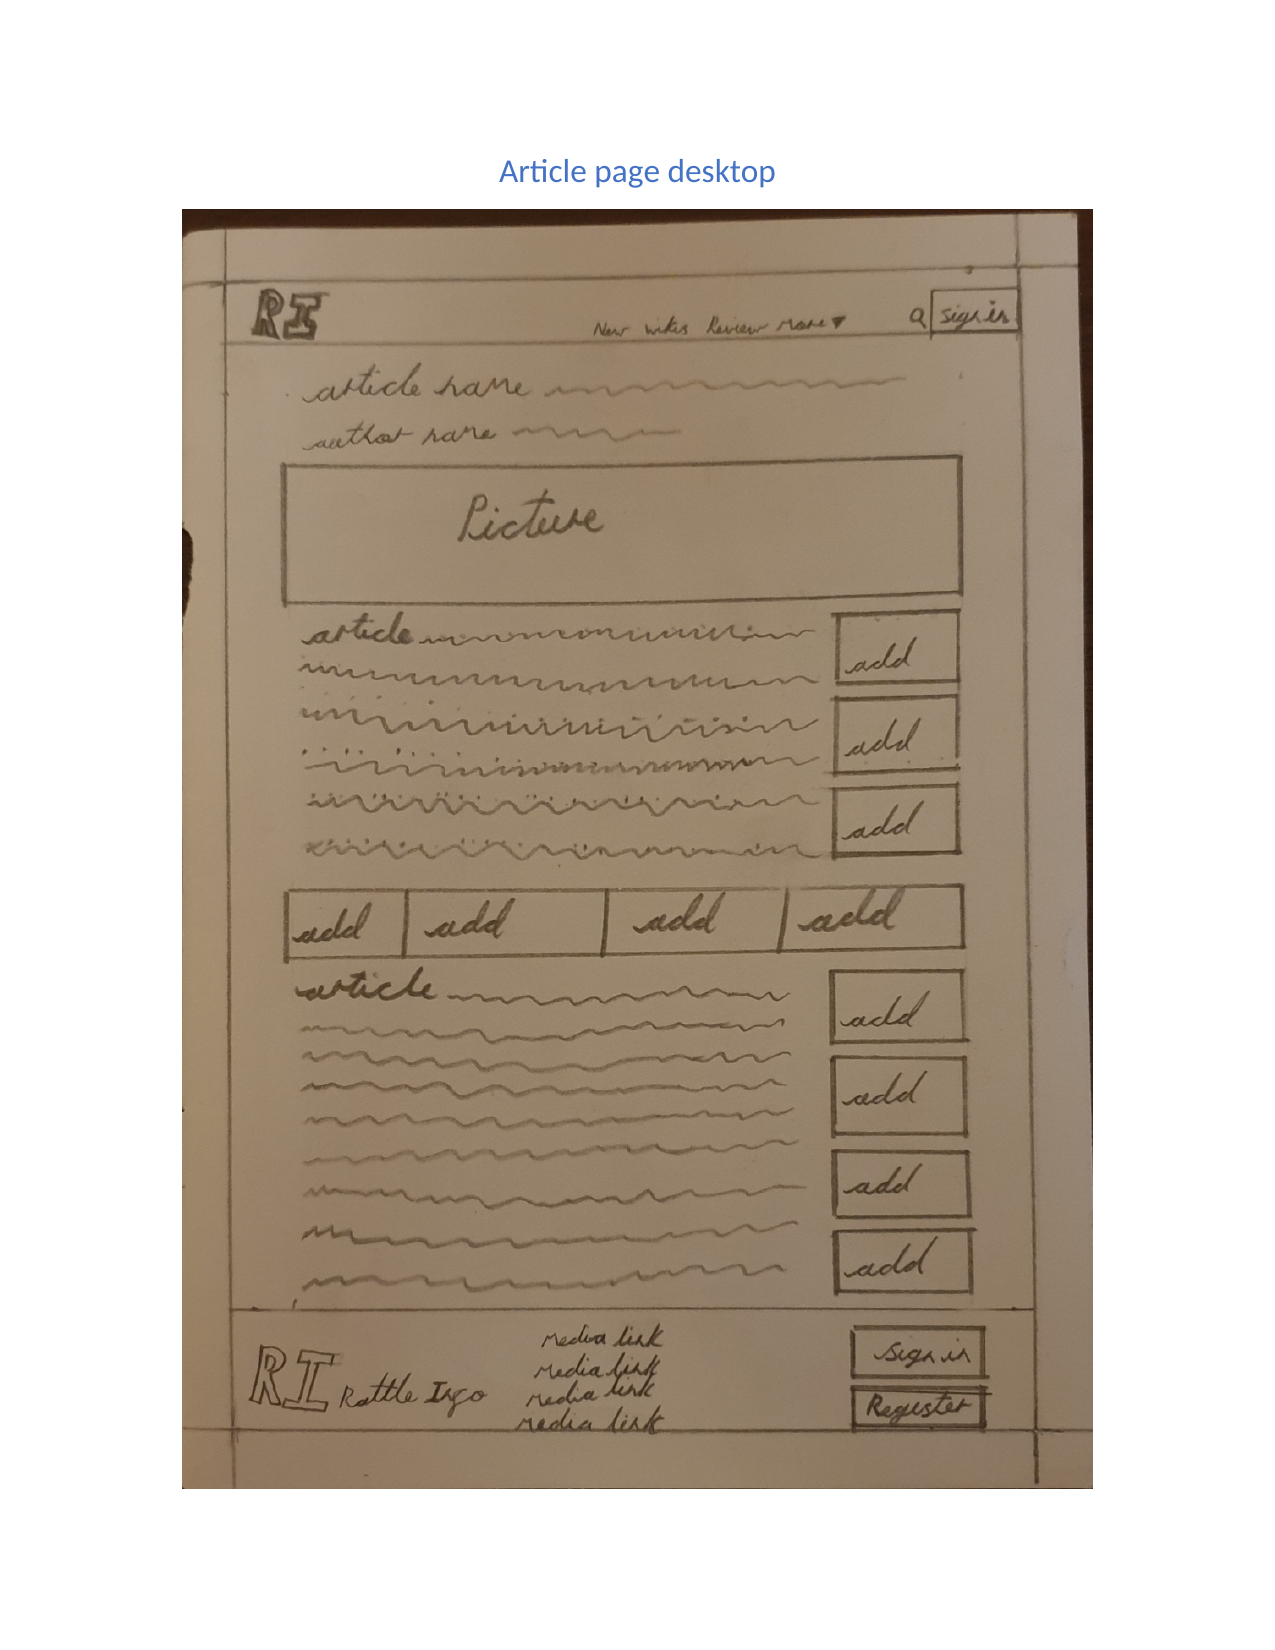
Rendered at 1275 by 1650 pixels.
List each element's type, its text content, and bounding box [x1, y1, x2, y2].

text Article page desktop [150, 150, 1125, 191]
